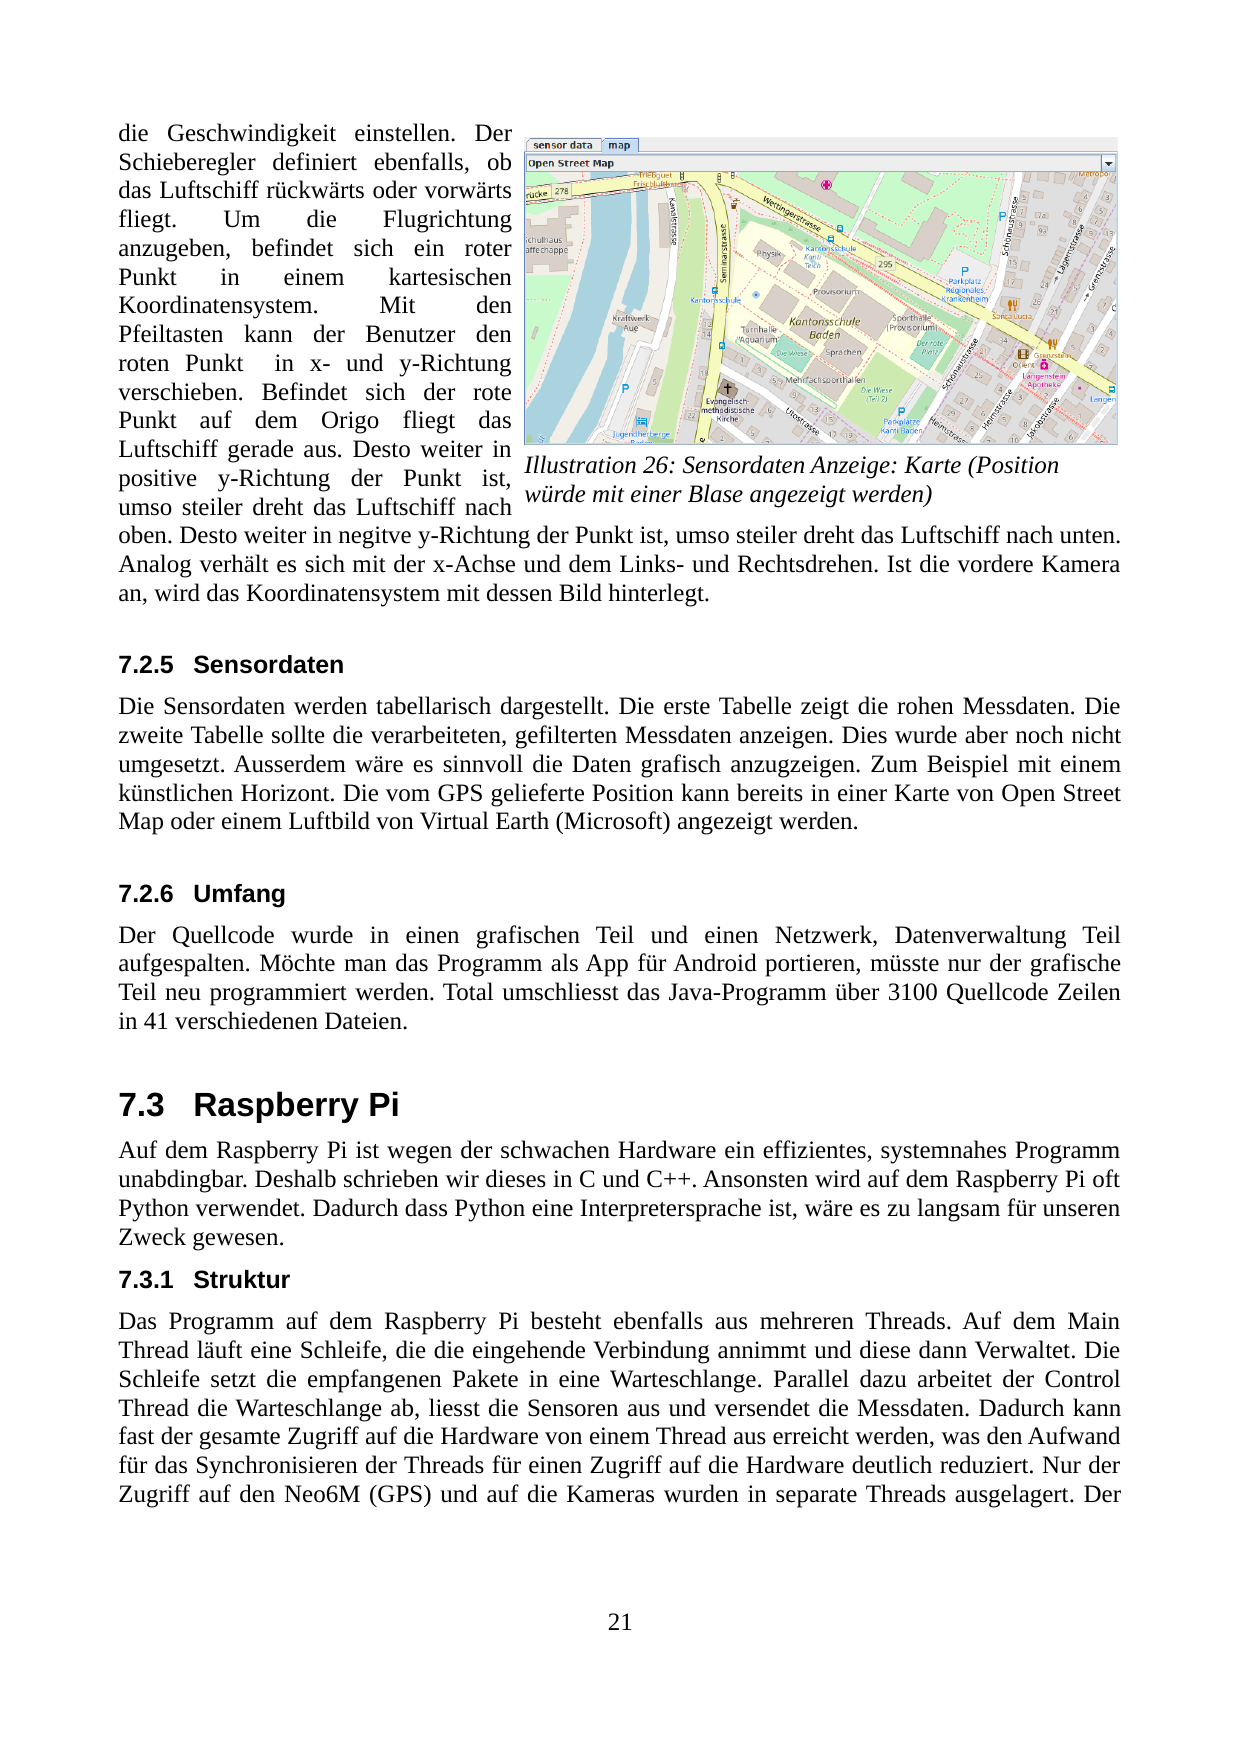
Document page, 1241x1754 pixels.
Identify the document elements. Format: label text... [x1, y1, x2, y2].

picture [524, 137, 1118, 445]
subtitle Struktur [118, 1265, 1122, 1294]
text Auf dem Raspberry Pi ist wegen der schwachen Hardware ein effizientes, systemnahes Programm unabdingbar. Deshalb schrieben wir dieses in C und C++. Ansonsten wird auf dem Raspberry Pi oft Python verwendet. Dadurch dass Python eine Interpretersprache ist, wäre es zu langsam für unseren Zweck gewesen. [118, 1136, 1122, 1251]
text Die Sensordaten werden tabellarisch dargestellt. Die erste Tabelle zeigt die rohen Messdaten. Die zweite Tabelle sollte die verarbeiteten, gefilterten Messdaten anzeigen. Dies wurde aber noch nicht umgesetzt. Ausserdem wäre es sinnvoll die Daten grafisch anzugzeigen. Zum Beispiel mit einem künstlichen Horizont. Die vom GPS gelieferte Position kann bereits in einer Karte von Open Street Map oder einem Luftbild von Virtual Earth (Microsoft) angezeigt werden. [118, 691, 1122, 835]
subtitle Umfang [118, 878, 1122, 907]
text Illustration 26: Sensordaten Anzeige: Karte (Position würde mit einer Blase angezeigt werden) [524, 445, 1118, 507]
subtitle Sensordaten [118, 650, 1122, 679]
subtitle Raspberry Pi [118, 1084, 1122, 1123]
text Der Quellcode wurde in einen grafischen Teil und einen Netzwerk, Datenverwaltung Teil aufgespalten. Möchte man das Programm als App für Android portieren, müsste nur der grafische Teil neu programmiert werden. Total umschliesst das Java-Programm über 3100 Quellcode Zeilen in 41 verschiedenen Dateien. [118, 920, 1122, 1035]
text die Geschwindigkeit einstellen. Der Schieberegler definiert ebenfalls, ob das Luftschiff rückwärts oder vorwärts fliegt. Um die Flugrichtung anzugeben, befindet sich ein roter Punkt in einem kartesischen Koordinatensystem. Mit den Pfeiltasten kann der Benutzer den roten Punkt in x- und y-Richtung verschieben. Befindet sich der rote Punkt auf dem Origo fliegt das Luftschiff gerade aus. Desto weiter in positive y-Richtung der Punkt ist, umso steiler dreht das Luftschiff nach oben. Desto weiter in negitve y-Richtung der Punkt ist, umso steiler dreht das Luftschiff nach unten. Analog verhält es sich mit der x-Achse und dem Links- und Rechtsdrehen. Ist die vordere Kamera an, wird das Koordinatensystem mit dessen Bild hinterlegt. [118, 118, 1122, 607]
text Das Programm auf dem Raspberry Pi besteht ebenfalls aus mehreren Threads. Auf dem Main Thread läuft eine Schleife, die die eingehende Verbindung annimmt und diese dann Verwaltet. Die Schleife setzt die empfangenen Pakete in eine Warteschlange. Parallel dazu arbeitet der Control Thread die Warteschlange ab, liesst die Sensoren aus und versendet die Messdaten. Dadurch kann fast der gesamte Zugriff auf die Hardware von einem Thread aus erreicht werden, was den Aufwand für das Synchronisieren der Threads für einen Zugriff auf die Hardware deutlich reduziert. Nur der Zugriff auf den Neo6M (GPS) und auf die Kameras wurden in separate Threads ausgelagert. Der [118, 1306, 1122, 1508]
